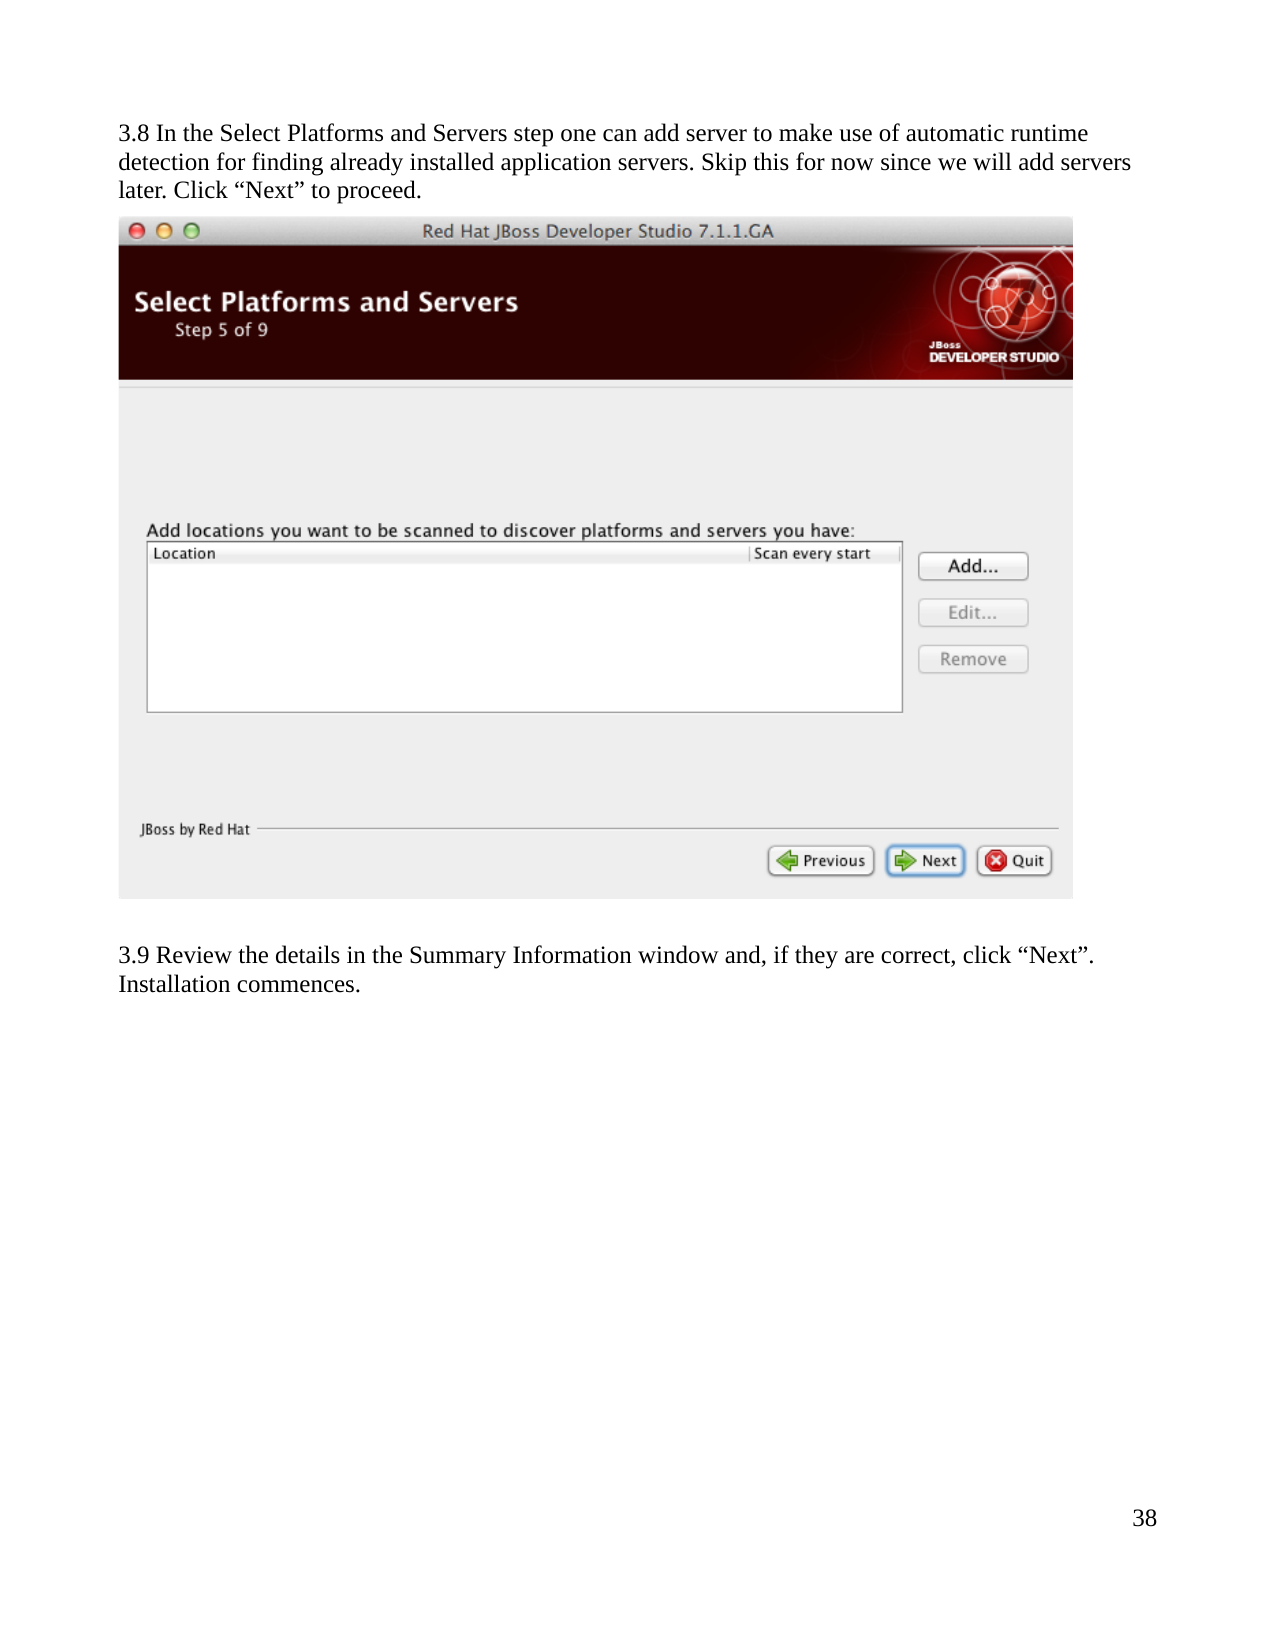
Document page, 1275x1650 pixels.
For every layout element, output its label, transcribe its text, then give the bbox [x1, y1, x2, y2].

text 3.8 In the Select Platforms and Servers step one can add server to make use of automatic runtime detection for finding already installed application servers. Skip this for now since we will add servers later. Click “Next” to proceed. [118, 118, 1157, 204]
picture [118, 216, 1073, 899]
text 3.9 Review the details in the Summary Information window and, if they are correct, click “Next”. Installation commences. [118, 940, 1157, 997]
